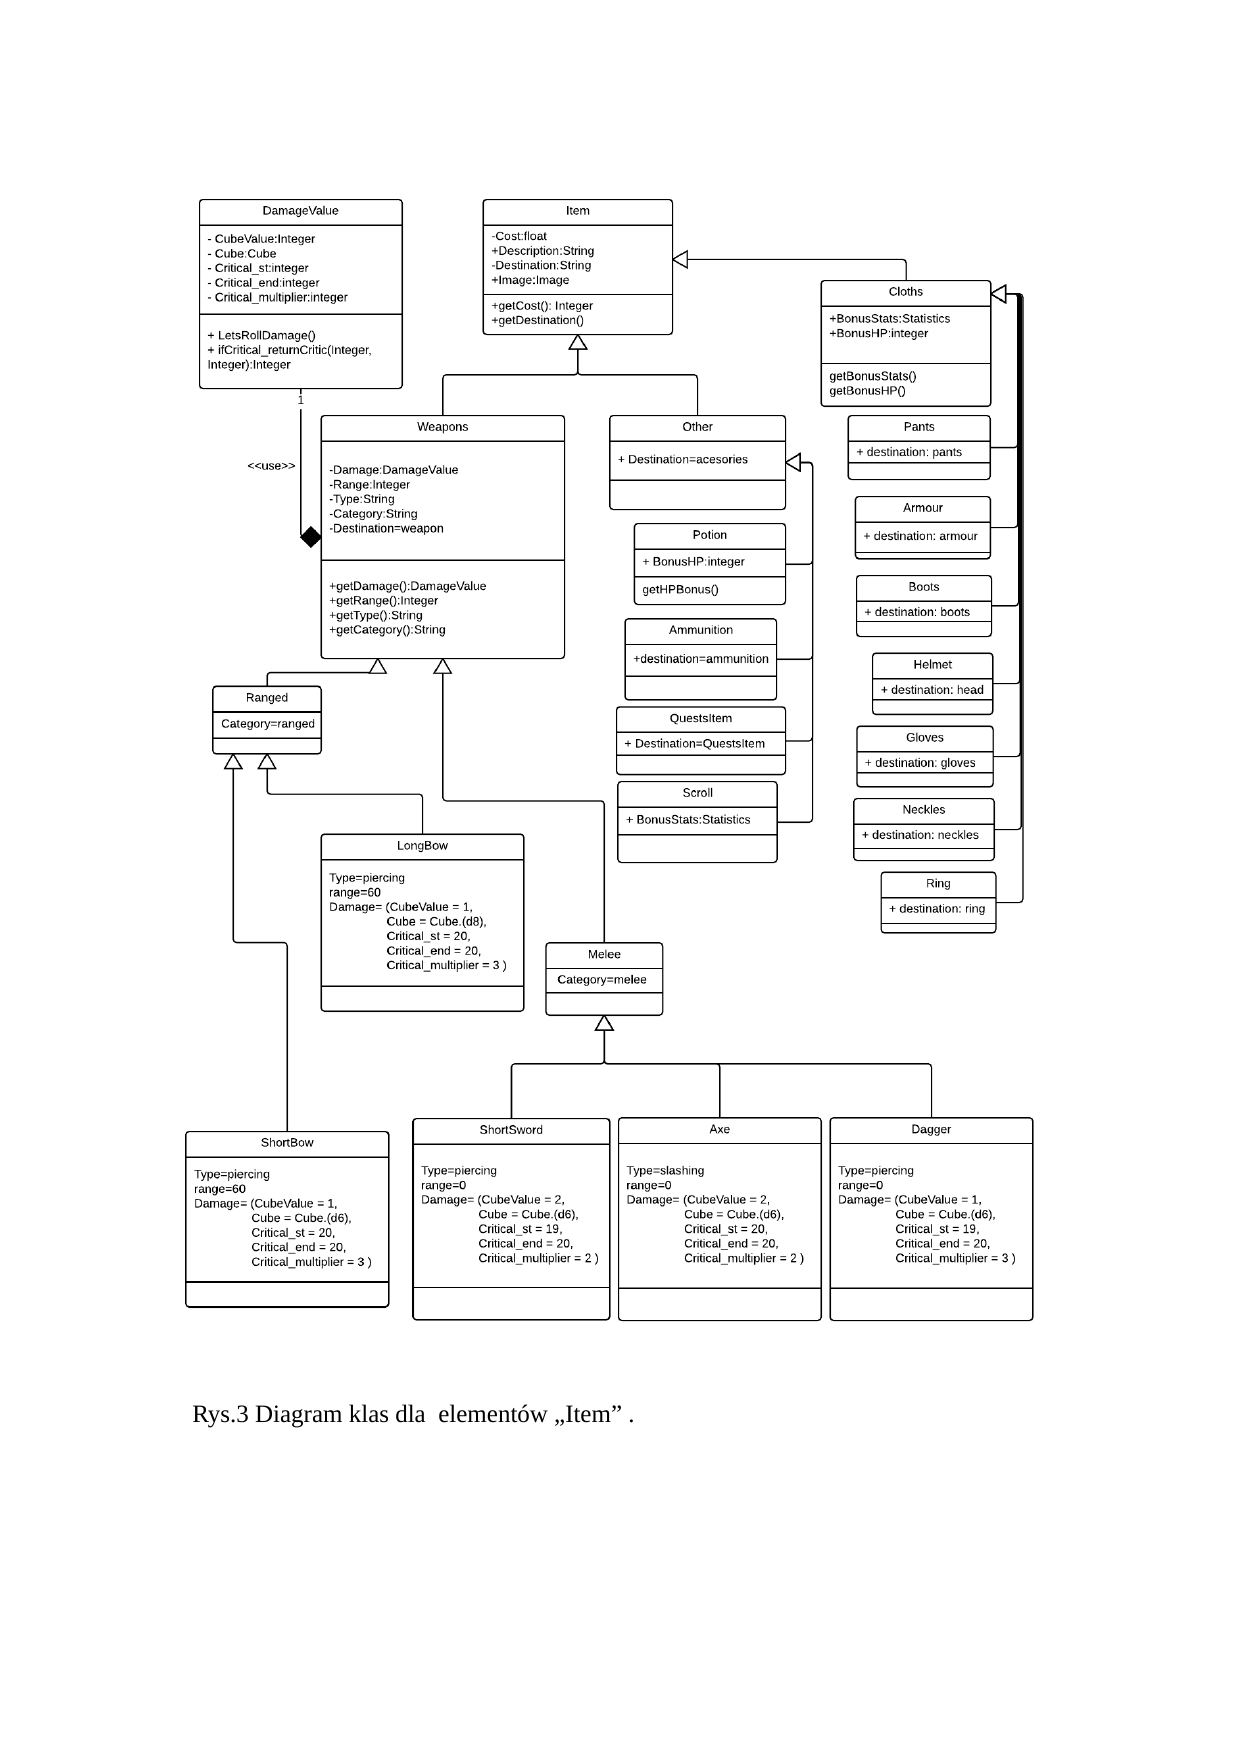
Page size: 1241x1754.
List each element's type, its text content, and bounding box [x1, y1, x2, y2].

picture [118, 118, 1123, 1385]
text Rys.3 Diagram klas dla elementów „Item” . [118, 1385, 1122, 1428]
